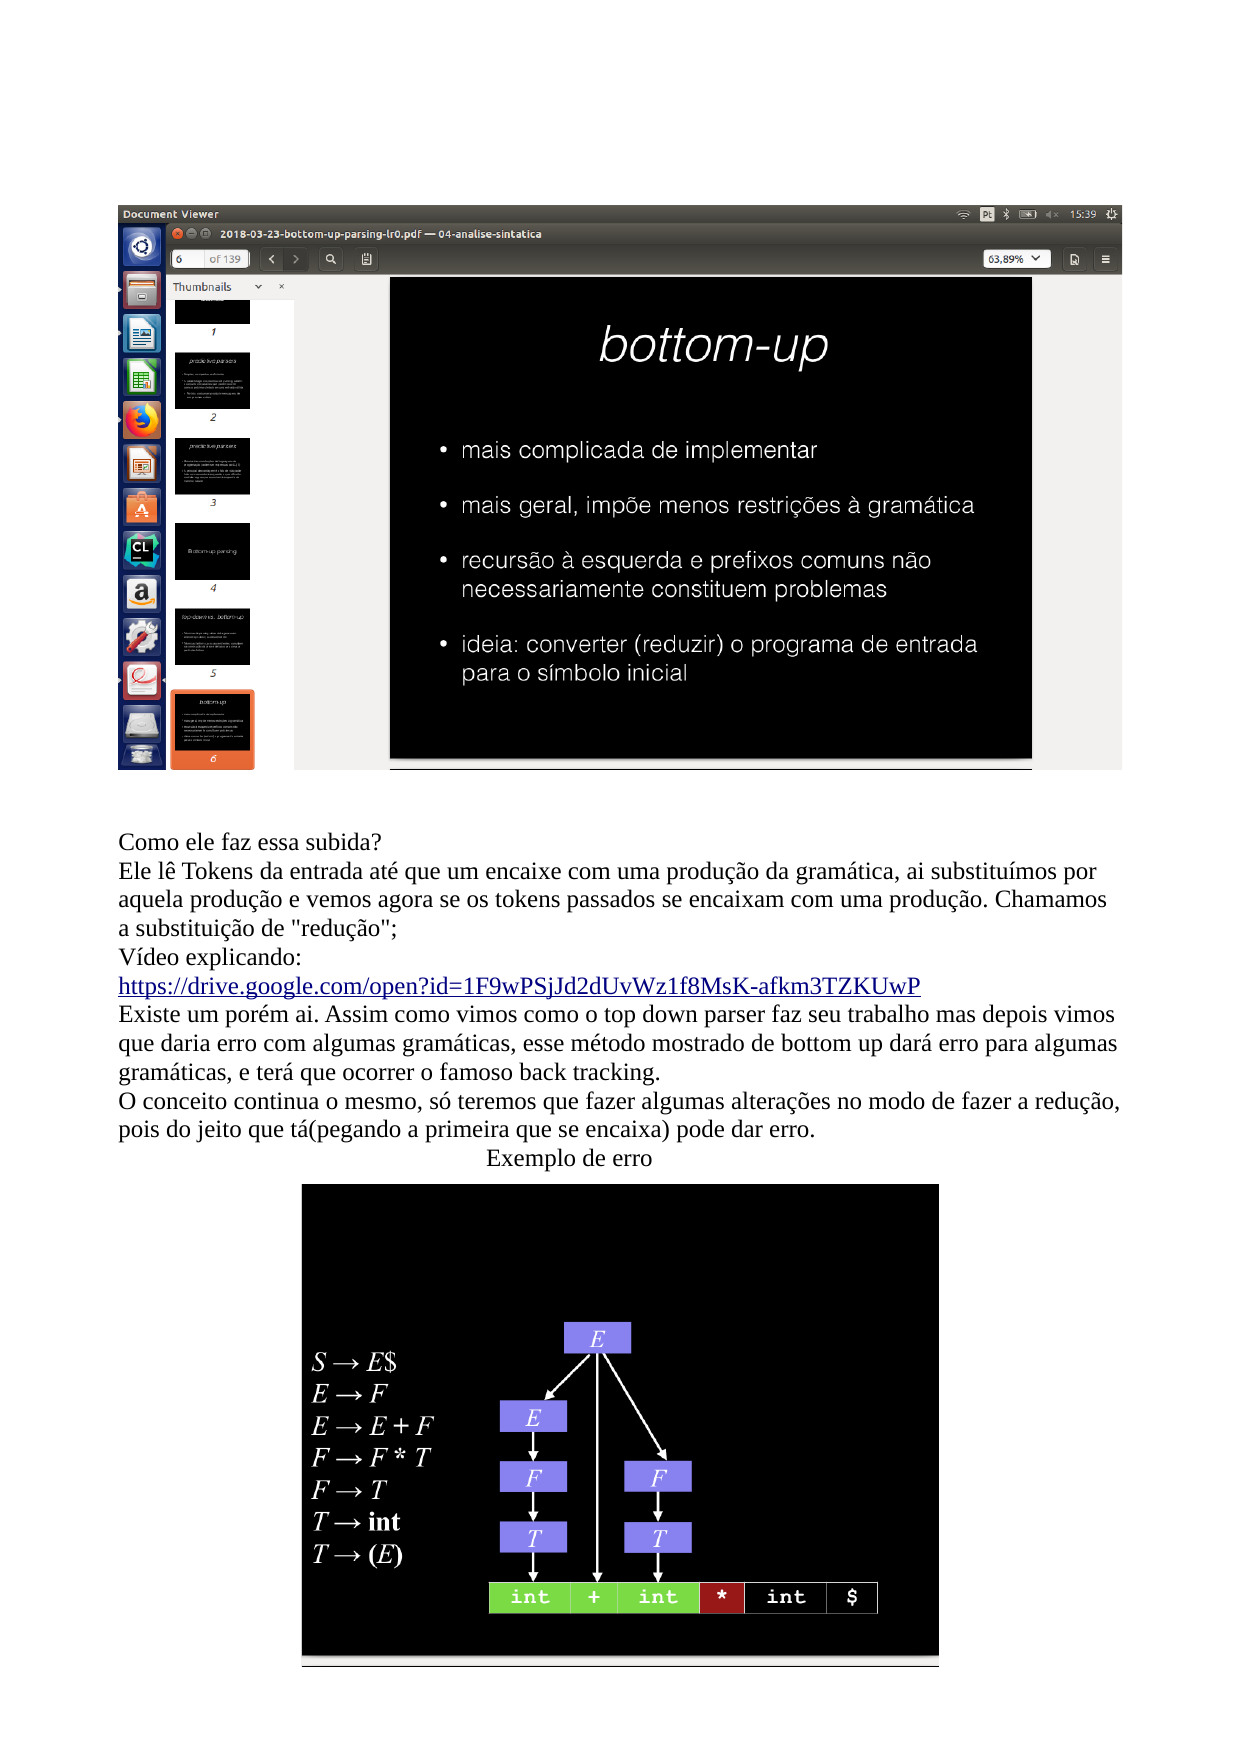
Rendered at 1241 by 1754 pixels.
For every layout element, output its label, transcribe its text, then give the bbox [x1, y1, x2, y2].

picture [118, 205, 1123, 770]
text O conceito continua o mesmo, só teremos que fazer algumas alterações no modo de fazer a redução, pois do jeito que tá(pegando a primeira que se encaixa) pode dar erro. [118, 1086, 1122, 1143]
text https://drive.google.com/open?id=1F9wPSjJd2dUvWz1f8MsK-afkm3TZKUwP [118, 971, 1122, 999]
text Vídeo explicando: [118, 942, 1122, 971]
text Exemplo de erro [118, 1143, 1122, 1172]
text Ele lê Tokens da entrada até que um encaixe com uma produção da gramática, ai substituímos por aquela produção e vemos agora se os tokens passados se encaixam com uma produção. Chamamos a substituição de "redução"; [118, 856, 1122, 942]
picture [301, 1184, 939, 1667]
text Como ele faz essa subida? [118, 827, 1122, 856]
text Existe um porém ai. Assim como vimos como o top down parser faz seu trabalho mas depois vimos que daria erro com algumas gramáticas, esse método mostrado de bottom up dará erro para algumas gramáticas, e terá que ocorrer o famoso back tracking. [118, 999, 1122, 1086]
